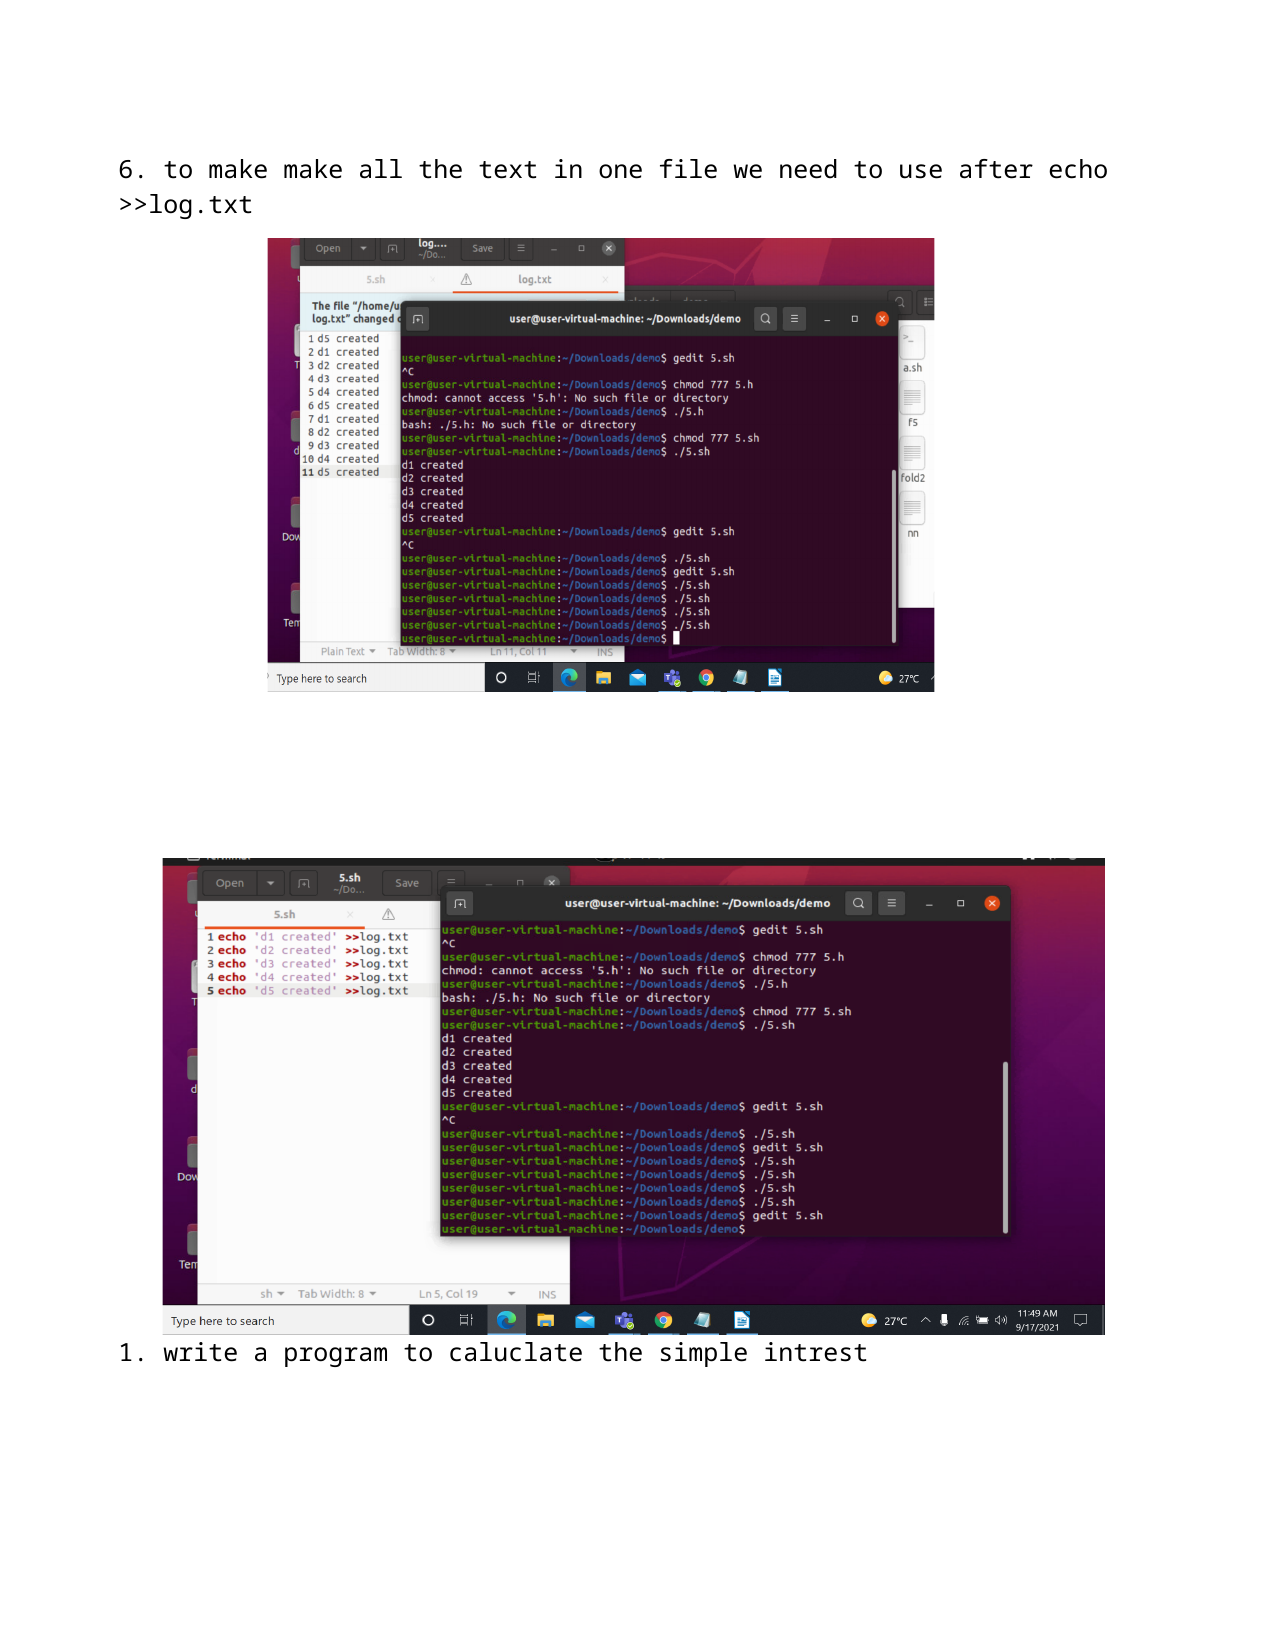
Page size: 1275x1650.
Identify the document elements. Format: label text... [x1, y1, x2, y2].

picture [162, 858, 1105, 1335]
text 6. to make make all the text in one file we need to use after echo >>log.txt [118, 152, 1157, 220]
picture [267, 238, 935, 692]
text 1. write a program to caluclate the simple intrest [118, 1313, 1157, 1368]
